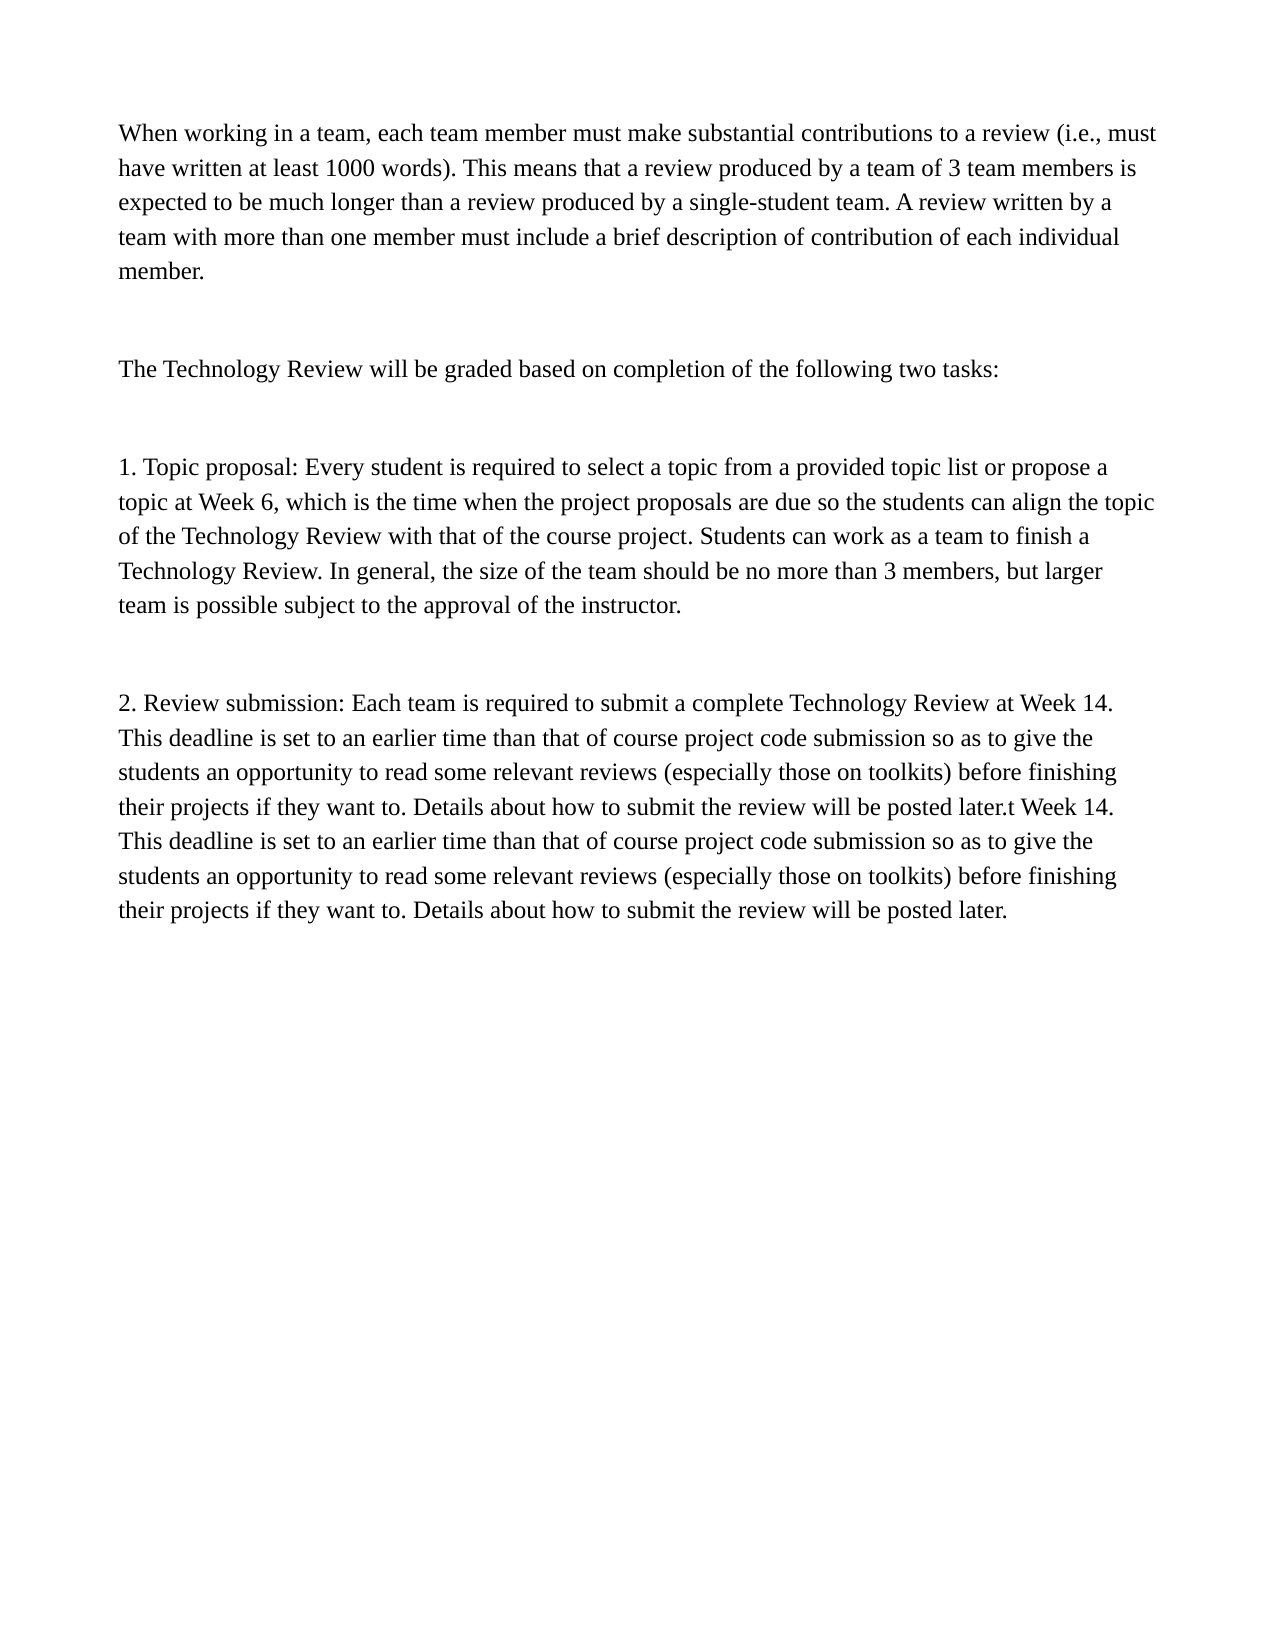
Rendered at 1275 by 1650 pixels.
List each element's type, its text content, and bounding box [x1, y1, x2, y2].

text The Technology Review will be graded based on completion of the following two tasks: [118, 354, 1157, 383]
text When working in a team, each team member must make substantial contributions to a review (i.e., must have written at least 1000 words). This means that a review produced by a team of 3 team members is expected to be much longer than a review produced by a single-student team. A review written by a team with more than one member must include a brief description of contribution of each individual member. [118, 118, 1157, 285]
text 1. Topic proposal: Every student is required to select a topic from a provided topic list or propose a topic at Week 6, which is the time when the project proposals are due so the students can align the topic of the Technology Review with that of the course project. Students can work as a team to finish a Technology Review. In general, the size of the team should be no more than 3 members, but larger team is possible subject to the approval of the instructor. [118, 452, 1157, 619]
text 2. Review submission: Each team is required to submit a complete Technology Review at Week 14. This deadline is set to an earlier time than that of course project code submission so as to give the students an opportunity to read some relevant reviews (especially those on toolkits) before finishing their projects if they want to. Details about how to submit the review will be posted later.t Week 14. This deadline is set to an earlier time than that of course project code submission so as to give the students an opportunity to read some relevant reviews (especially those on toolkits) before finishing their projects if they want to. Details about how to submit the review will be posted later. [118, 688, 1157, 924]
